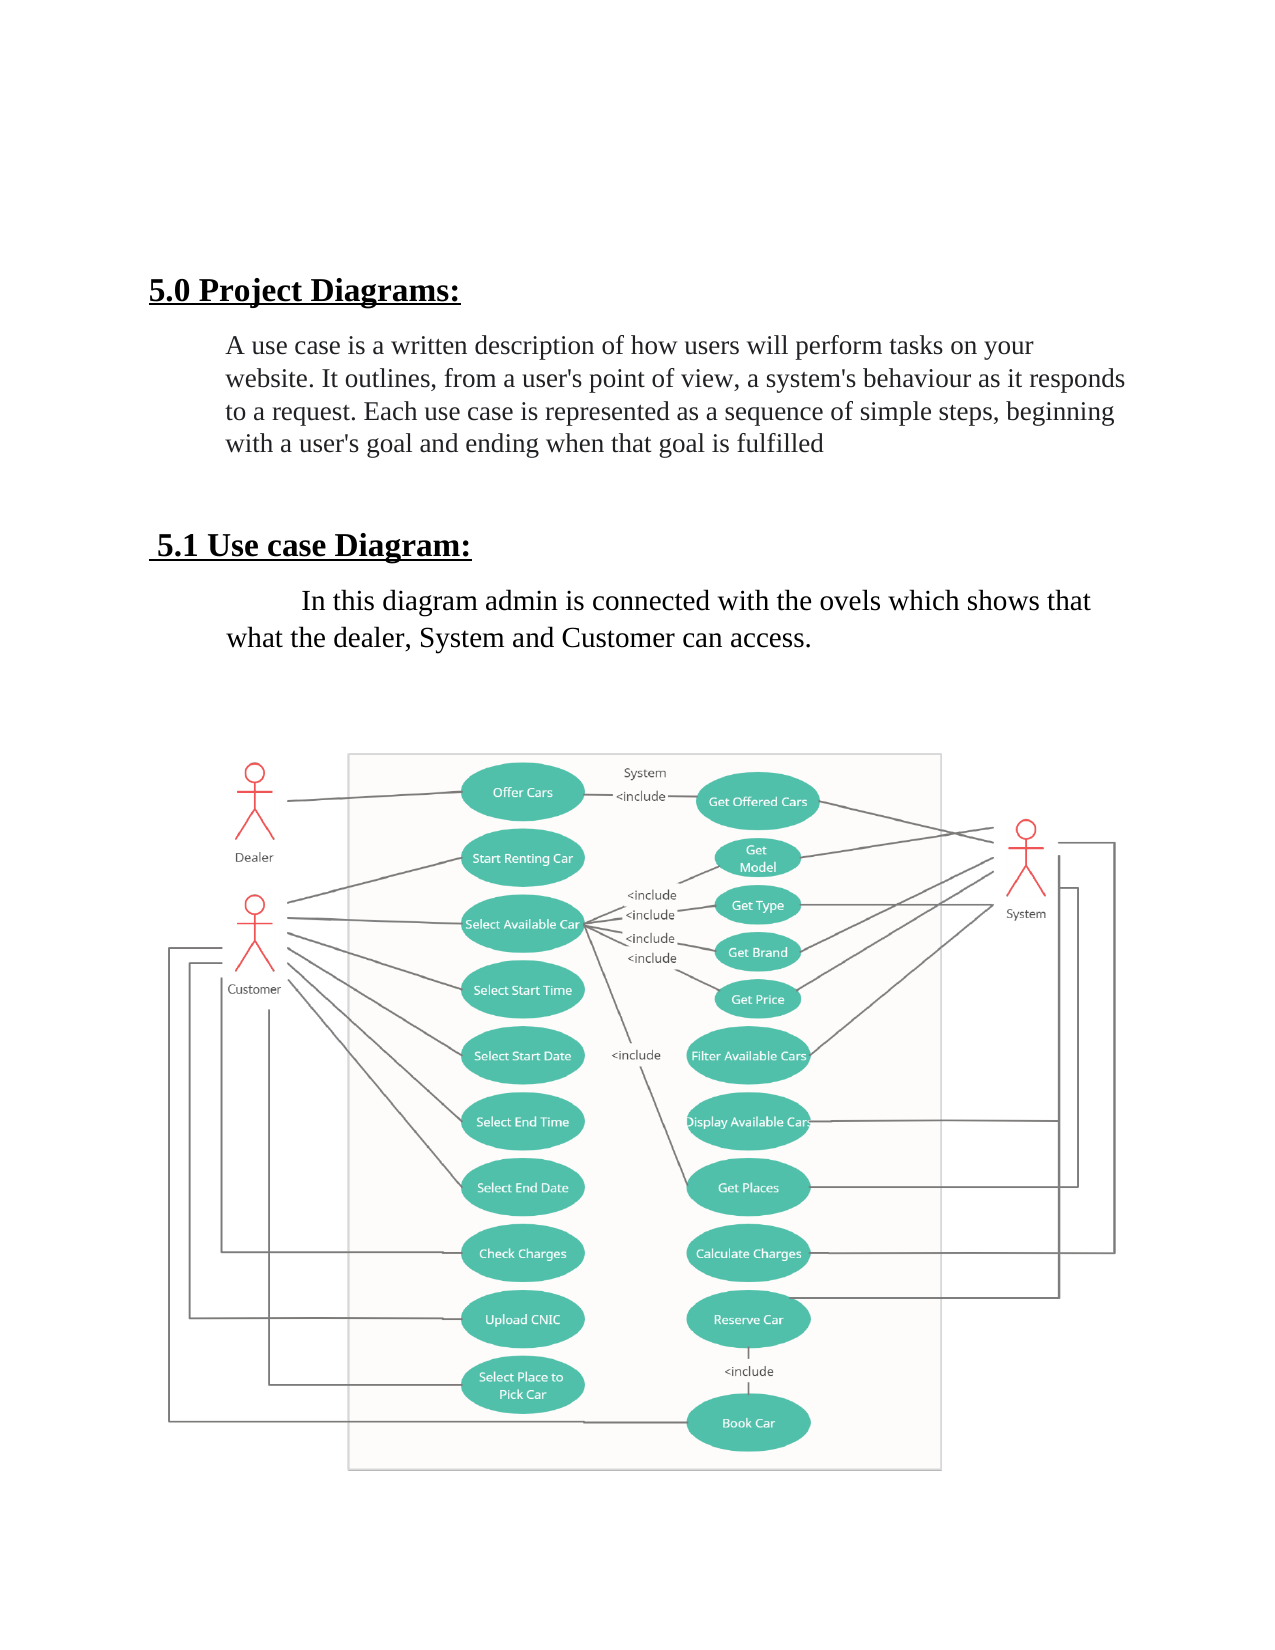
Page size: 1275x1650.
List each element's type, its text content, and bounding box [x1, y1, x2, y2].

text A use case is a written description of how users will perform tasks on your website. It outlines, from a user's point of view, a system's behaviour as it responds to a request. Each use case is represented as a sequence of simple steps, beginning with a user's goal and ending when that goal is fulfilled [225, 329, 1130, 459]
text In this diagram admin is connected with the ovels which shows that what the dealer, System and Customer can access. [225, 583, 1133, 653]
text 5.0 Project Diagrams: [148, 270, 1133, 309]
text 5.1 Use case Diagram: [148, 526, 1133, 564]
